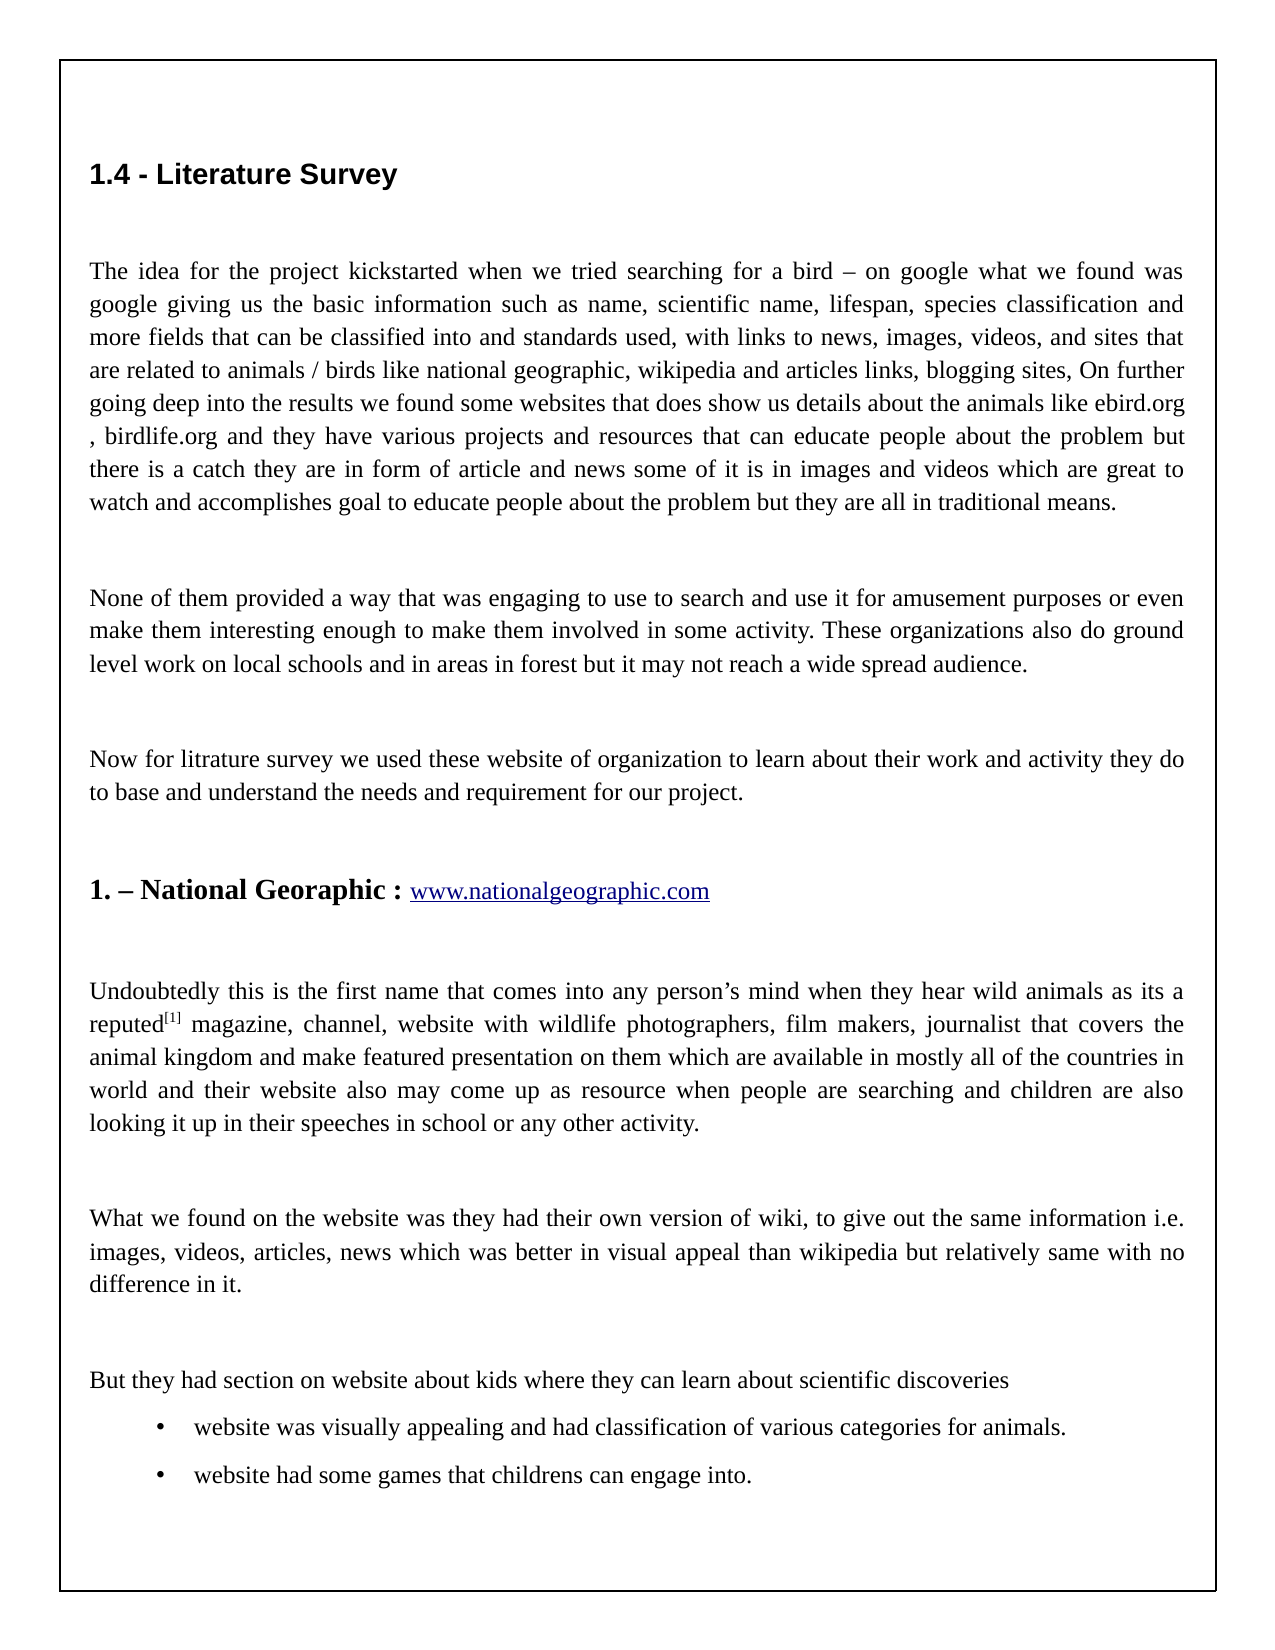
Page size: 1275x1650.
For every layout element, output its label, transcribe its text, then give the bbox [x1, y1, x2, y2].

text Undoubtedly this is the first name that comes into any person’s mind when they hear wild animals as its a reputed[1] magazine, channel, website with wildlife photographers, film makers, journalist that covers the animal kingdom and make featured presentation on them which are available in mostly all of the countries in world and their website also may come up as resource when people are searching and children are also looking it up in their speeches in school or any other activity. [89, 976, 1186, 1137]
text 1. – National Georaphic : www.nationalgeographic.com [89, 872, 1186, 906]
list website had some games that childrens can engage into. [156, 1460, 1186, 1489]
text Now for litrature survey we used these website of organization to learn about their work and activity they do to base and understand the needs and requirement for our project. [89, 744, 1186, 806]
text But they had section on website about kids where they can learn about scientific discoveries [89, 1365, 1186, 1393]
text None of them provided a way that was engaging to use to search and use it for amusement purposes or even make them interesting enough to make them involved in some activity. These organizations also do ground level work on local schools and in areas in forest but it may not reach a wide spread audience. [89, 583, 1186, 677]
subtitle 1.4 - Literature Survey [89, 157, 1186, 191]
text What we found on the website was they had their own version of wiki, to give out the same information i.e. images, videos, articles, news which was better in visual appeal than wikipedia but relatively same with no difference in it. [89, 1203, 1186, 1298]
list website was visually appealing and had classification of various categories for animals. [156, 1412, 1186, 1441]
text The idea for the project kickstarted when we tried searching for a bird – on google what we found was google giving us the basic information such as name, scientific name, lifespan, species classification and more fields that can be classified into and standards used, with links to news, images, videos, and sites that are related to animals / birds like national geographic, wikipedia and articles links, blogging sites, On further going deep into the results we found some websites that does show us details about the animals like ebird.org , birdlife.org and they have various projects and resources that can educate people about the problem but there is a catch they are in form of article and news some of it is in images and videos which are great to watch and accomplishes goal to educate people about the problem but they are all in traditional means. [89, 256, 1186, 516]
